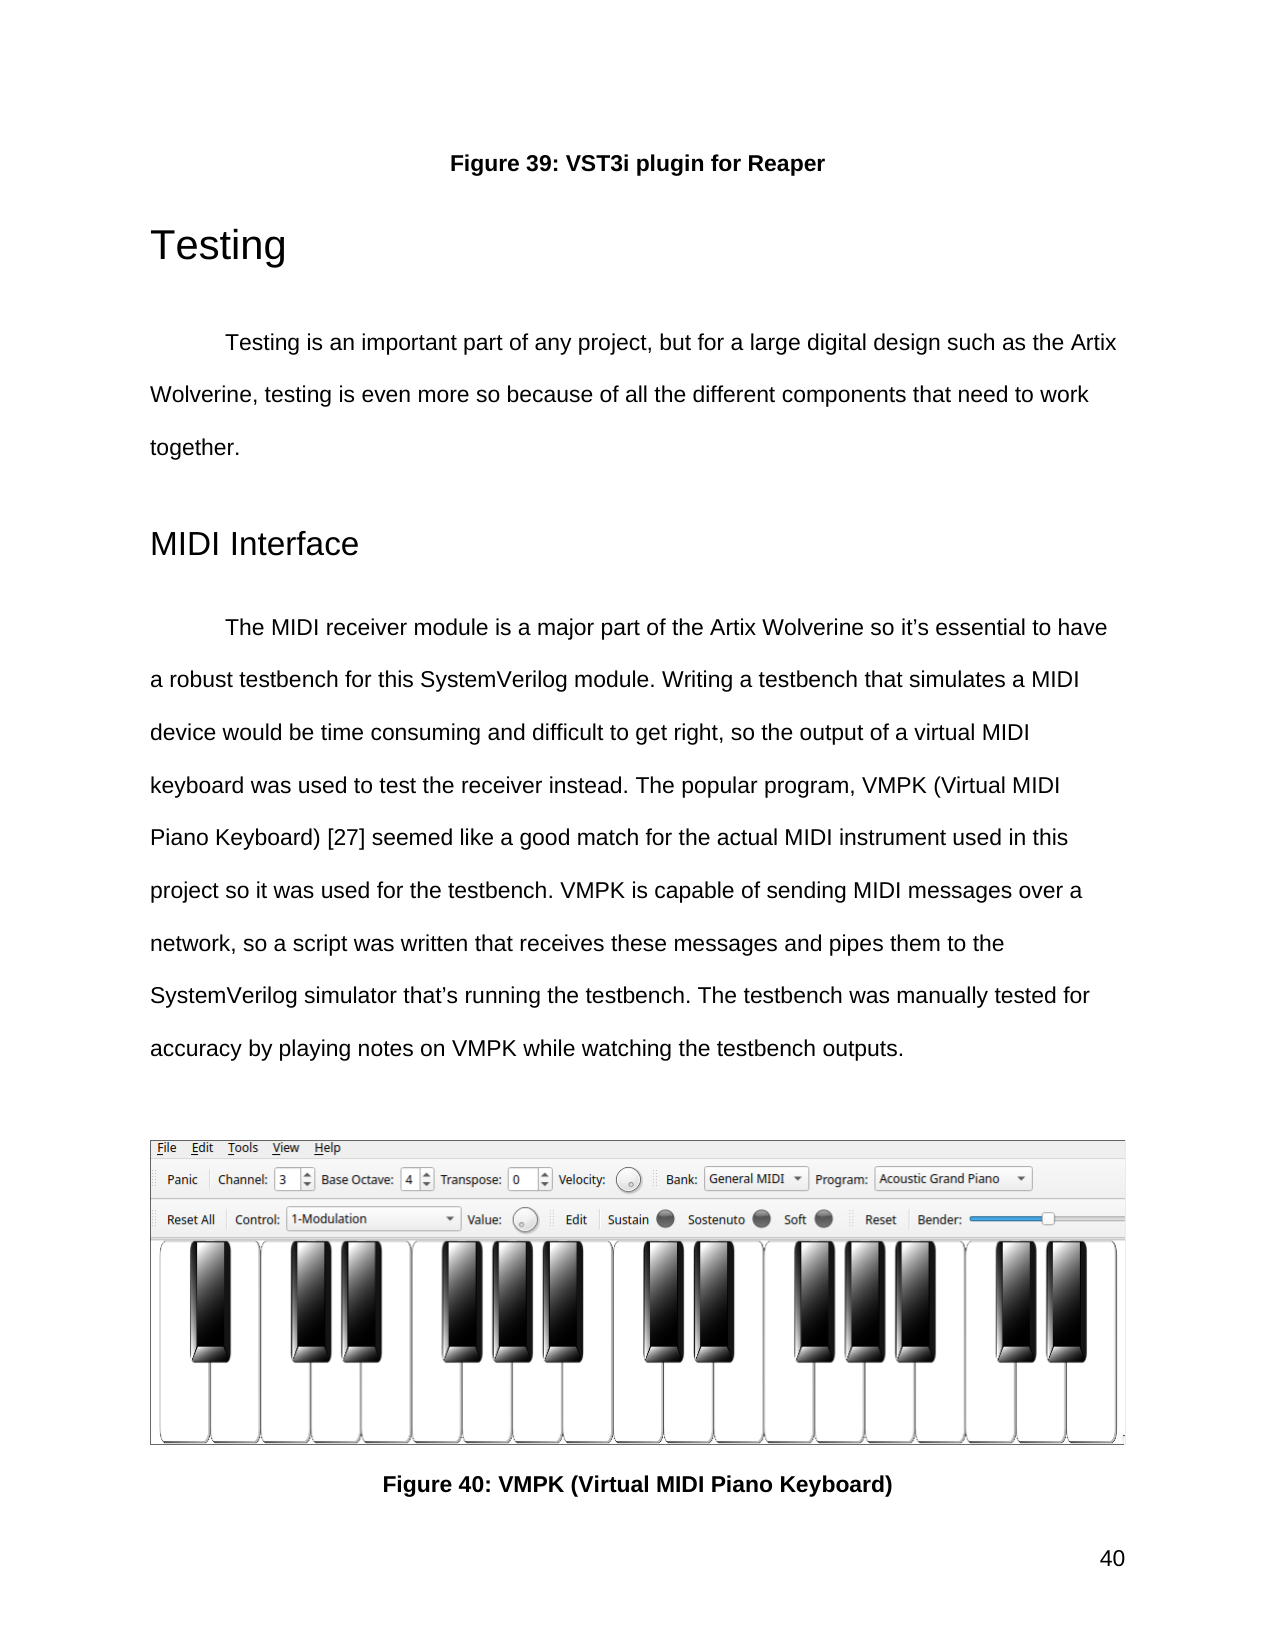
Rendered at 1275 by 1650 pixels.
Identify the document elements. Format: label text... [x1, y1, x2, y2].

text Figure 39: VST3i plugin for Reaper [150, 150, 1125, 176]
text Figure 40: VMPK (Virtual MIDI Piano Keyboard) [150, 1471, 1125, 1497]
subtitle MIDI Interface [150, 524, 1125, 562]
text Testing is an important part of any project, but for a large digital design such as the Artix Wolverine, testing is even more so because of all the different components that need to work together. [150, 328, 1125, 460]
subtitle Testing [150, 220, 1125, 268]
picture [150, 1140, 1125, 1445]
text The MIDI receiver module is a major part of the Artix Wolverine so it’s essential to have a robust testbench for this SystemVerilog module. Writing a testbench that simulates a MIDI device would be time consuming and difficult to get right, so the output of a virtual MIDI keyboard was used to test the receiver instead. The popular program, VMPK (Virtual MIDI Piano Keyboard) [27] seemed like a good match for the actual MIDI instrument used in this project so it was used for the testbench. VMPK is capable of sending MIDI messages over a network, so a script was written that receives these messages and pipes them to the SystemVerilog simulator that’s running the testbench. The testbench was manually tested for accuracy by playing notes on VMPK while watching the testbench outputs. [150, 613, 1125, 1061]
